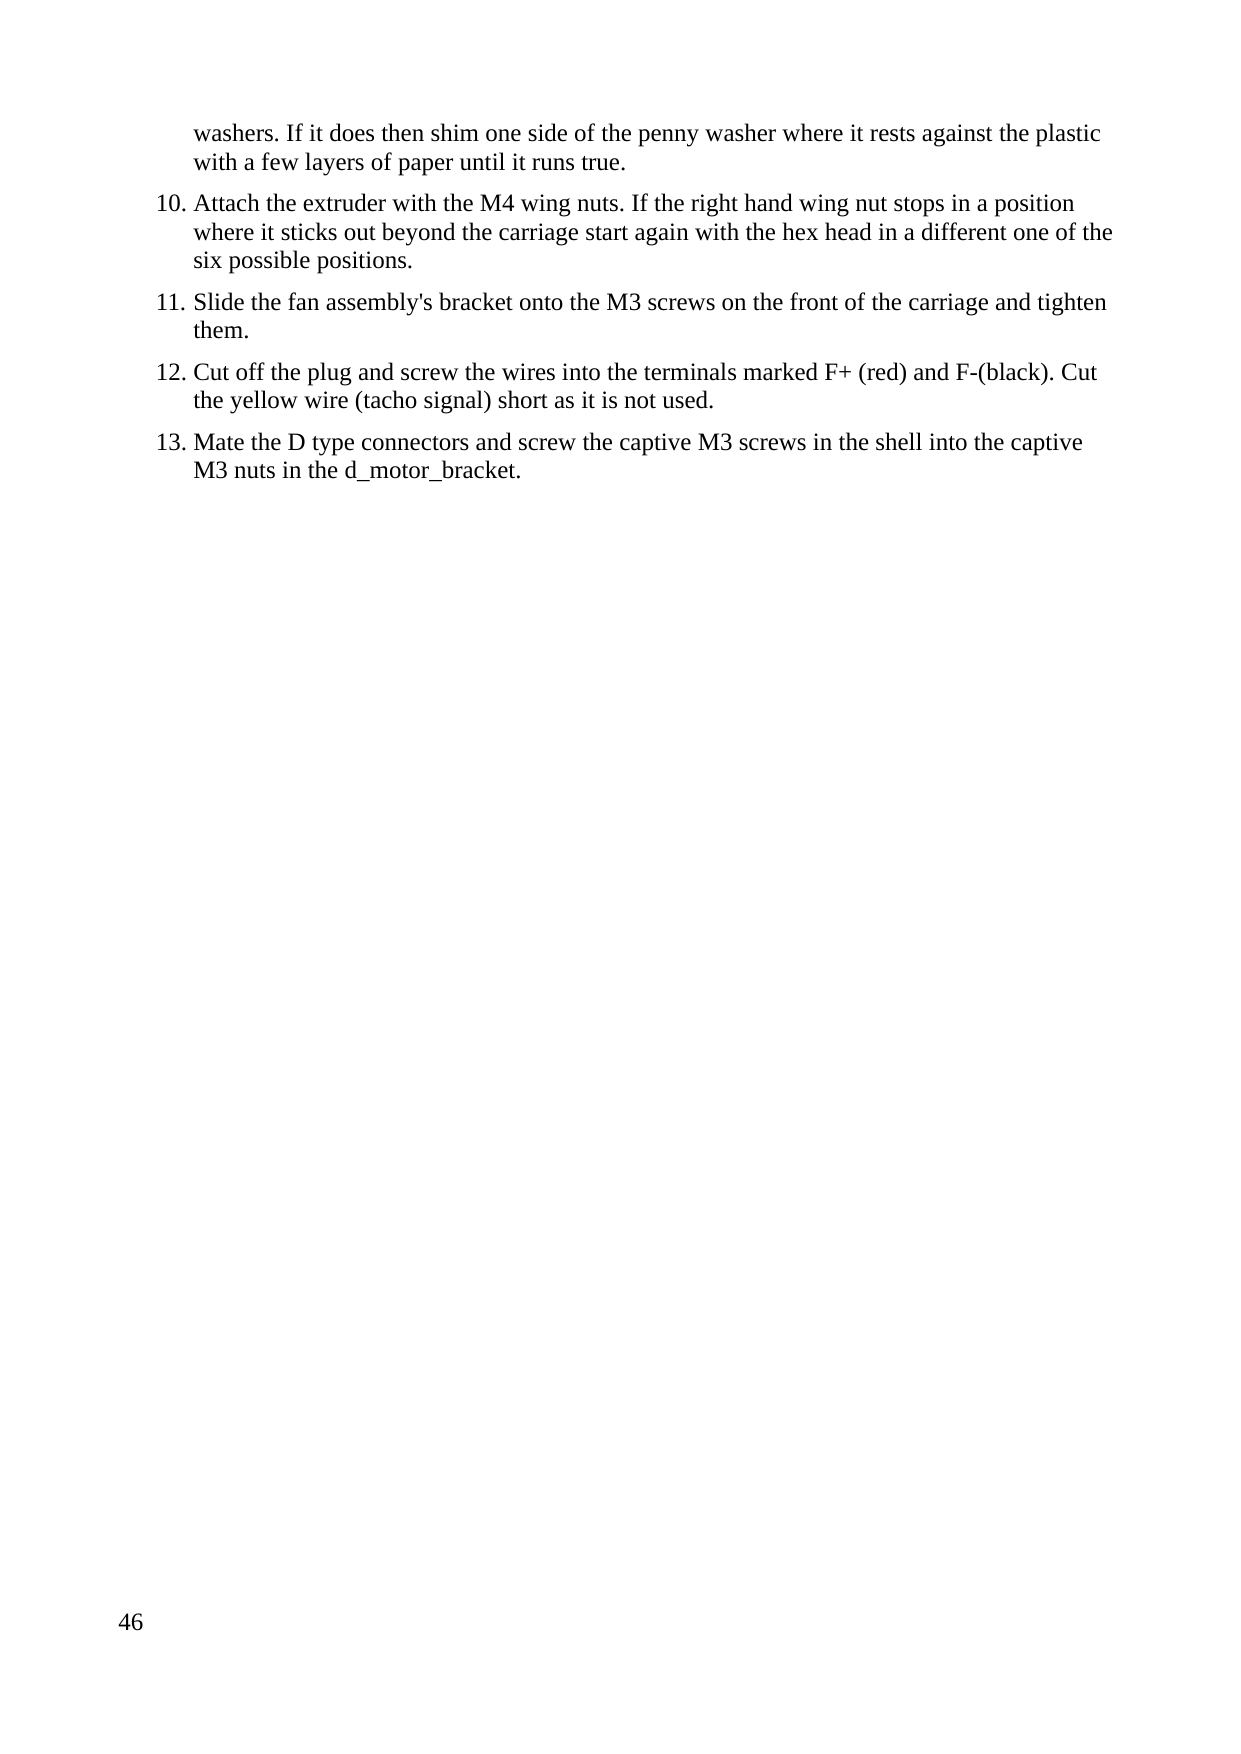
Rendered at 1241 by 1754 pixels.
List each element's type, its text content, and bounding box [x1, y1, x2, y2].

list Cut off the plug and screw the wires into the terminals marked F+ (red) and F-(black). Cut the yellow wire (tacho signal) short as it is not used. [156, 357, 1122, 414]
list Slide the fan assembly's bracket onto the M3 screws on the front of the carriage and tighten them. [156, 287, 1122, 344]
list Mate the D type connectors and screw the captive M3 screws in the shell into the captive M3 nuts in the d_motor_bracket. [156, 427, 1122, 484]
list Attach the extruder with the M4 wing nuts. If the right hand wing nut stops in a position where it sticks out beyond the carriage start again with the hex head in a different one of the six possible positions. [156, 188, 1122, 274]
list washers. If it does then shim one side of the penny washer where it rests against the plastic with a few layers of paper until it runs true. [156, 118, 1122, 176]
